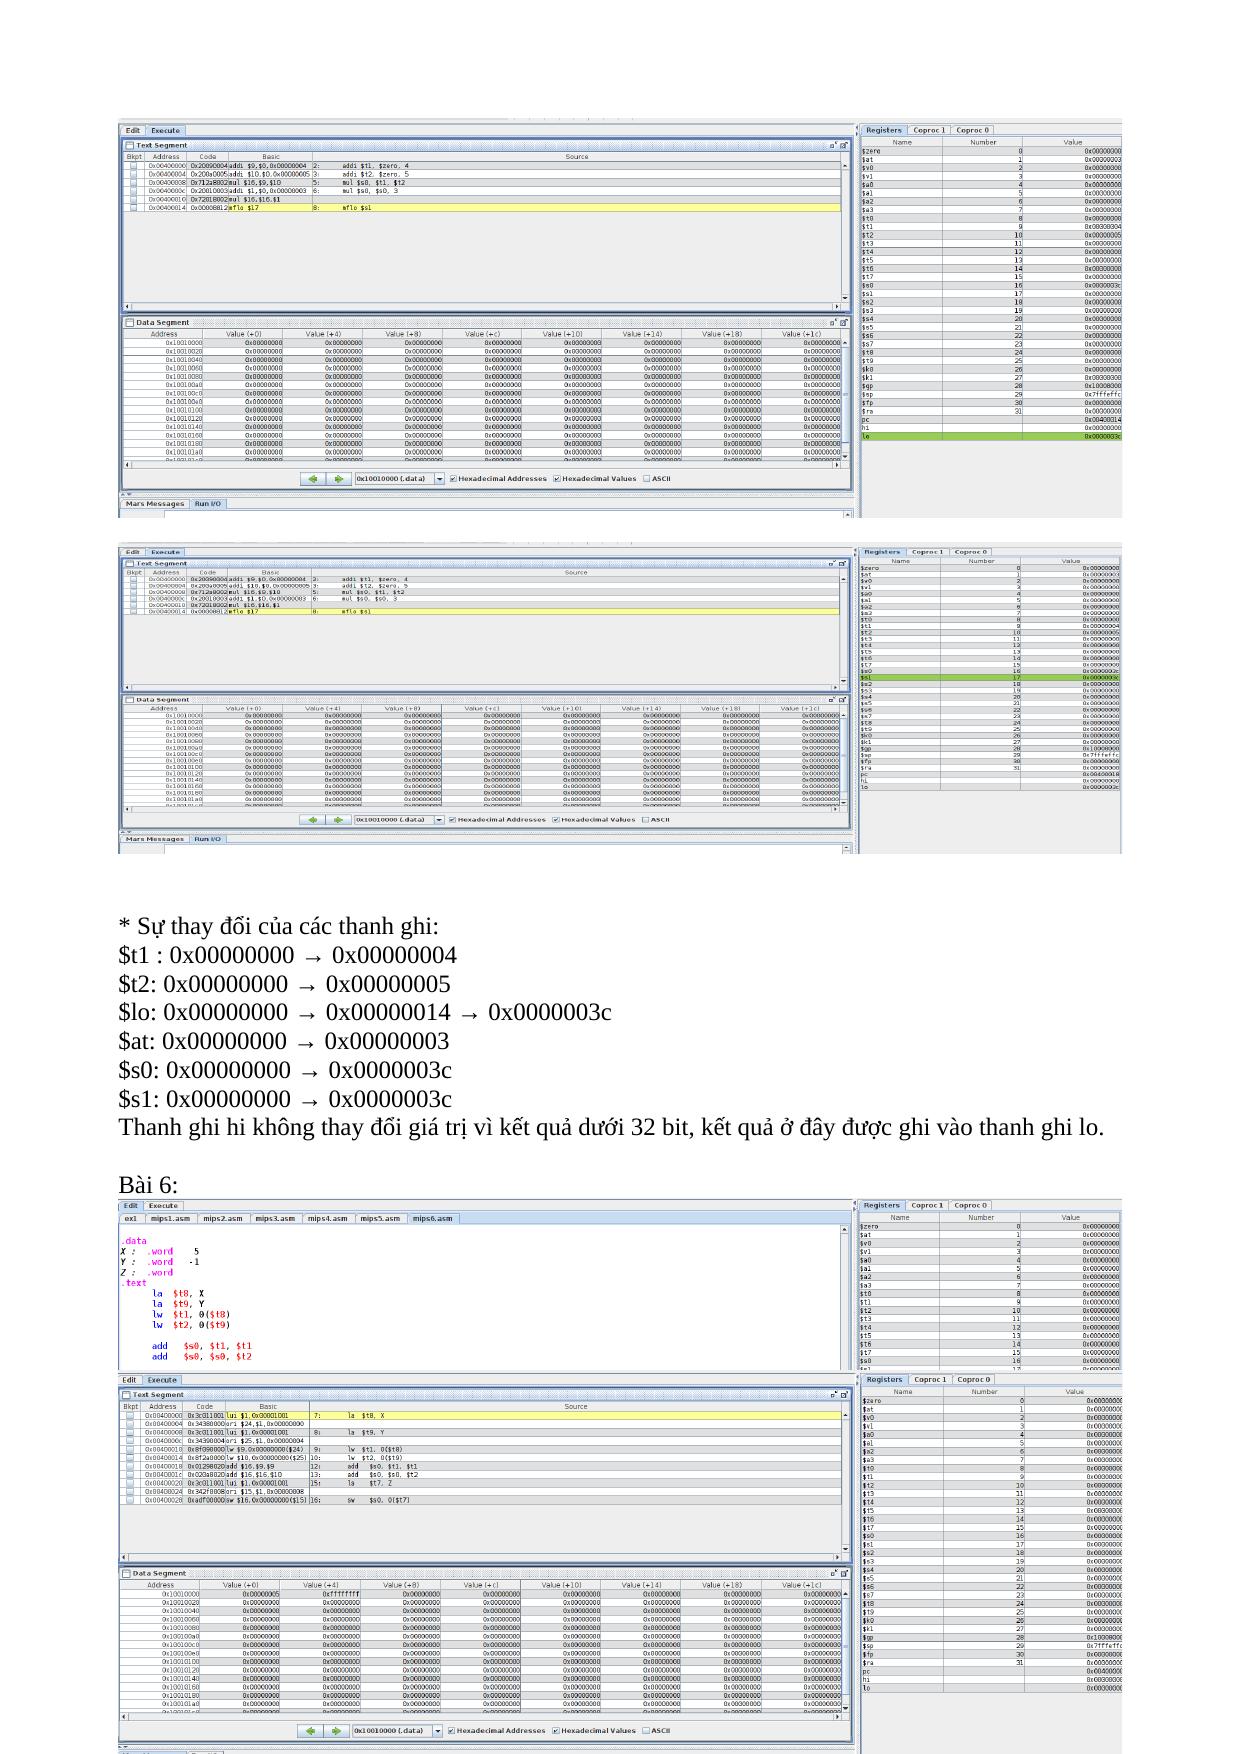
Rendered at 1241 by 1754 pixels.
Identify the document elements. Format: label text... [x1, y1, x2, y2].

text Bài 6: [118, 1170, 1122, 1198]
picture [118, 118, 1123, 518]
text $s0: 0x00000000 → 0x0000003c [118, 1055, 1122, 1084]
picture [118, 1198, 1123, 1754]
text $t2: 0x00000000 → 0x00000005 [118, 969, 1122, 997]
picture [118, 542, 1123, 854]
text $at: 0x00000000 → 0x00000003 [118, 1026, 1122, 1055]
text $t1 : 0x00000000 → 0x00000004 [118, 940, 1122, 969]
text $lo: 0x00000000 → 0x00000014 → 0x0000003c [118, 997, 1122, 1026]
text * Sự thay đổi của các thanh ghi: [118, 911, 1122, 940]
text Thanh ghi hi không thay đổi giá trị vì kết quả dưới 32 bit, kết quả ở đây được ghi vào thanh ghi lo. [118, 1112, 1122, 1141]
text $s1: 0x00000000 → 0x0000003c [118, 1084, 1122, 1112]
